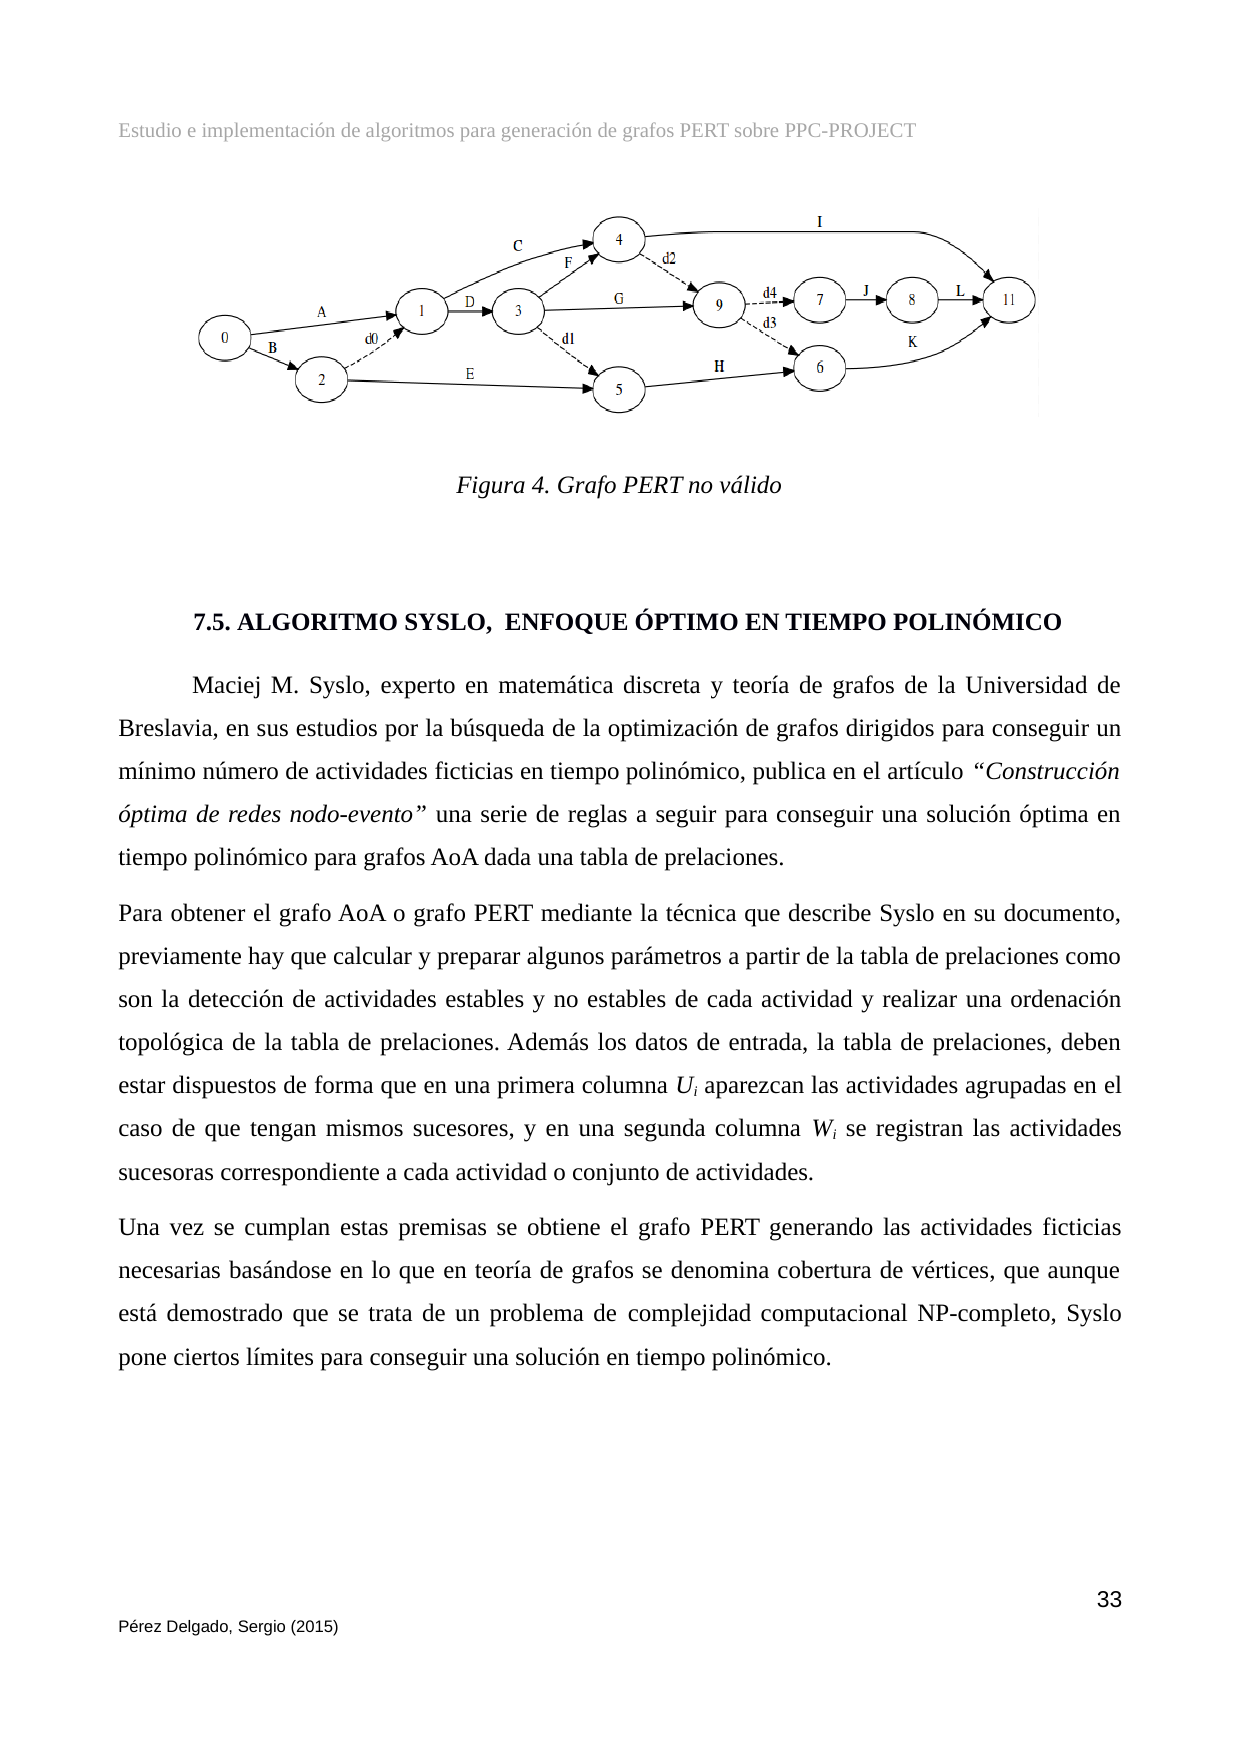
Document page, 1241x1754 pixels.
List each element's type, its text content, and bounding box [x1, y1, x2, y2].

text Maciej M. Syslo, experto en matemática discreta y teoría de grafos de la Universidad de Breslavia, en sus estudios por la búsqueda de la optimización de grafos dirigidos para conseguir un mínimo número de actividades ficticias en tiempo polinómico, publica en el artículo “Construcción óptima de redes nodo-evento” una serie de reglas a seguir para conseguir una solución óptima en tiempo polinómico para grafos AoA dada una tabla de prelaciones. [118, 670, 1122, 871]
text Una vez se cumplan estas premisas se obtiene el grafo PERT generando las actividades ficticias necesarias basándose en lo que en teoría de grafos se denomina cobertura de vértices, que aunque está demostrado que se trata de un problema de complejidad computacional NP-completo, Syslo pone ciertos límites para conseguir una solución en tiempo polinómico. [118, 1212, 1122, 1370]
text Figura 4. Grafo PERT no válido [118, 470, 1122, 499]
picture [181, 177, 1060, 445]
text Para obtener el grafo AoA o grafo PERT mediante la técnica que describe Syslo en su documento, previamente hay que calcular y preparar algunos parámetros a partir de la tabla de prelaciones como son la detección de actividades estables y no estables de cada actividad y realizar una ordenación topológica de la tabla de prelaciones. Además los datos de entrada, la tabla de prelaciones, deben estar dispuestos de forma que en una primera columna Ui aparezcan las actividades agrupadas en el caso de que tengan mismos sucesores, y en una segunda columna Wi se registran las actividades sucesoras correspondiente a cada actividad o conjunto de actividades. [118, 898, 1122, 1185]
subtitle 7.5. ALGORITMO SYSLO, ENFOQUE ÓPTIMO EN TIEMPO POLINÓMICO [156, 607, 1122, 635]
